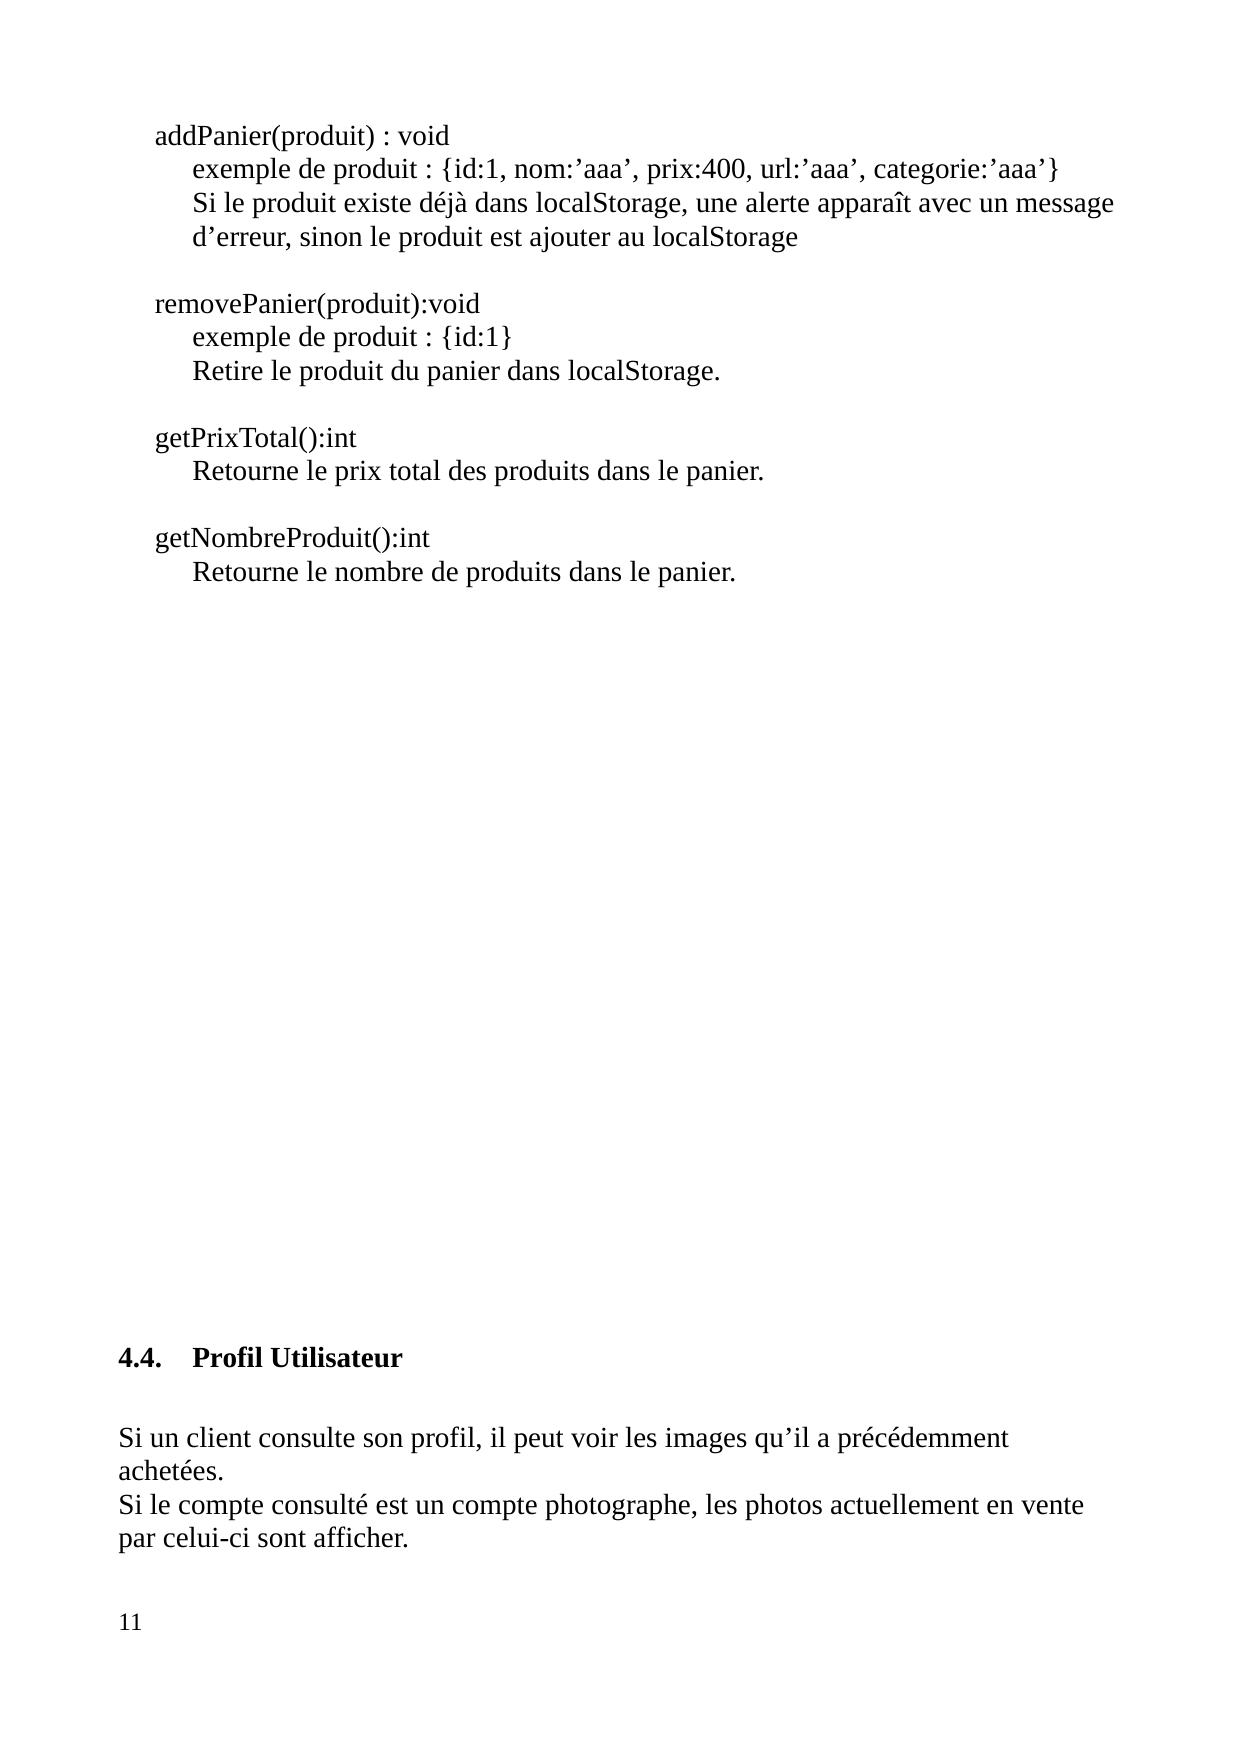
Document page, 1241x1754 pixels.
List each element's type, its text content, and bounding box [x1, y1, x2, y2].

text getNombreProduit():int [118, 521, 1122, 554]
text exemple de produit : {id:1, nom:’aaa’, prix:400, url:’aaa’, categorie:’aaa’} [118, 152, 1122, 185]
text Si un client consulte son profil, il peut voir les images qu’il a précédemment achetées. [118, 1420, 1122, 1487]
subtitle Profil Utilisateur [118, 1340, 1122, 1374]
text Retourne le prix total des produits dans le panier. [118, 453, 1122, 487]
text Retourne le nombre de produits dans le panier. [118, 554, 1122, 588]
text Si le compte consulté est un compte photographe, les photos actuellement en vente par celui-ci sont afficher. [118, 1487, 1122, 1554]
text exemple de produit : {id:1} [118, 319, 1122, 353]
text getPrixTotal():int [118, 420, 1122, 453]
text Si le produit existe déjà dans localStorage, une alerte apparaît avec un message d’erreur, sinon le produit est ajouter au localStorage [118, 185, 1122, 252]
text removePanier(produit):void [118, 286, 1122, 319]
text Retire le produit du panier dans localStorage. [118, 353, 1122, 386]
text addPanier(produit) : void [118, 118, 1122, 152]
